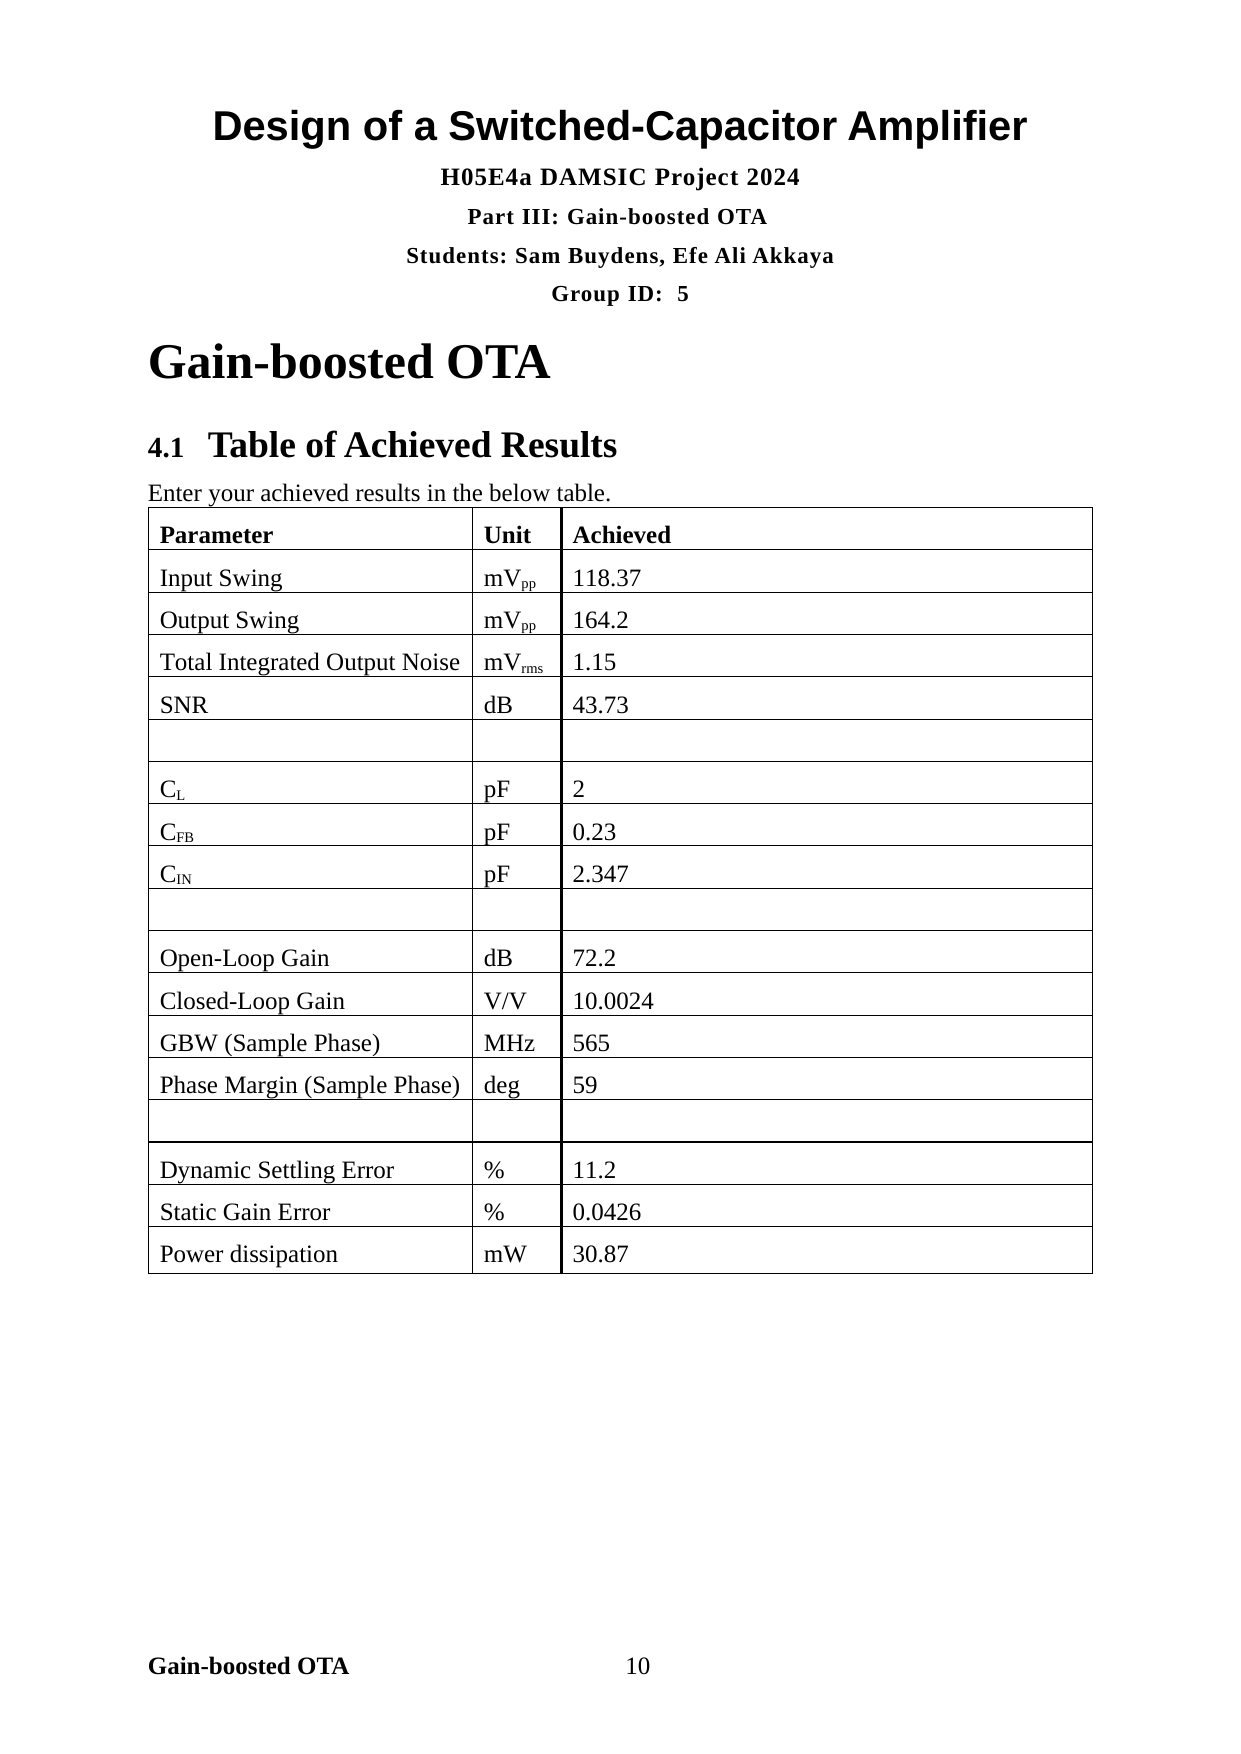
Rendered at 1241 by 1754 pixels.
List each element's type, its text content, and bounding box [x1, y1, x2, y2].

table_cell [149, 889, 472, 930]
table_cell 164.2 [563, 593, 1092, 634]
table_header Parameter [149, 508, 472, 549]
table_cell [473, 889, 560, 930]
table_cell 1.15 [563, 635, 1092, 676]
table_header Unit [473, 508, 560, 549]
table_cell [563, 720, 1092, 761]
table_cell 565 [563, 1016, 1092, 1057]
table_cell Closed-Loop Gain [149, 973, 472, 1014]
table_cell 118.37 [563, 550, 1092, 592]
table_cell 30.87 [563, 1227, 1092, 1273]
table_cell Output Swing [149, 593, 472, 634]
text Enter your achieved results in the below table. [148, 478, 1092, 507]
table_cell CFB [149, 804, 472, 845]
table_cell % [473, 1185, 560, 1226]
table_cell [149, 720, 472, 761]
subtitle Part III: Gain-boosted OTA [148, 203, 1092, 229]
subtitle H05E4a DAMSIC Project 2024 [148, 162, 1092, 190]
table_cell Dynamic Settling Error [149, 1143, 472, 1184]
table_cell mVrms [473, 635, 560, 676]
table_cell 2.347 [563, 846, 1092, 888]
table_cell SNR [149, 677, 472, 718]
subtitle Table of Achieved Results [148, 423, 1092, 466]
table_cell 72.2 [563, 931, 1092, 972]
table_cell Static Gain Error [149, 1185, 472, 1226]
table_cell V/V [473, 973, 560, 1014]
table_cell Input Swing [149, 550, 472, 592]
subtitle Group ID: 5 [148, 281, 1092, 307]
table_header Achieved [563, 508, 1092, 549]
table_cell dB [473, 677, 560, 718]
table_cell CIN [149, 846, 472, 888]
table_cell mW [473, 1227, 560, 1273]
table_cell [563, 889, 1092, 930]
table_cell [563, 1100, 1092, 1141]
table_cell pF [473, 762, 560, 803]
table_cell [149, 1100, 472, 1141]
table_cell 0.0426 [563, 1185, 1092, 1226]
table_cell deg [473, 1058, 560, 1099]
table_cell 11.2 [563, 1143, 1092, 1184]
title Design of a Switched-Capacitor Amplifier [148, 101, 1092, 149]
table_cell [473, 1100, 560, 1141]
table_cell Open-Loop Gain [149, 931, 472, 972]
table_cell GBW (Sample Phase) [149, 1016, 472, 1057]
table_cell MHz [473, 1016, 560, 1057]
table_cell Phase Margin (Sample Phase) [149, 1058, 472, 1099]
table_cell mVpp [473, 550, 560, 592]
subtitle Gain-boosted OTA [148, 332, 1092, 389]
subtitle Students: Sam Buydens, Efe Ali Akkaya [148, 242, 1092, 268]
table_cell % [473, 1143, 560, 1184]
table_cell mVpp [473, 593, 560, 634]
table_cell 2 [563, 762, 1092, 803]
table_cell 10.0024 [563, 973, 1092, 1014]
table_cell pF [473, 846, 560, 888]
table_cell [473, 720, 560, 761]
table_cell dB [473, 931, 560, 972]
table_cell Total Integrated Output Noise [149, 635, 472, 676]
table_cell Power dissipation [149, 1227, 472, 1273]
table_cell 59 [563, 1058, 1092, 1099]
table_cell pF [473, 804, 560, 845]
table_cell CL [149, 762, 472, 803]
table_cell 43.73 [563, 677, 1092, 718]
table_cell 0.23 [563, 804, 1092, 845]
